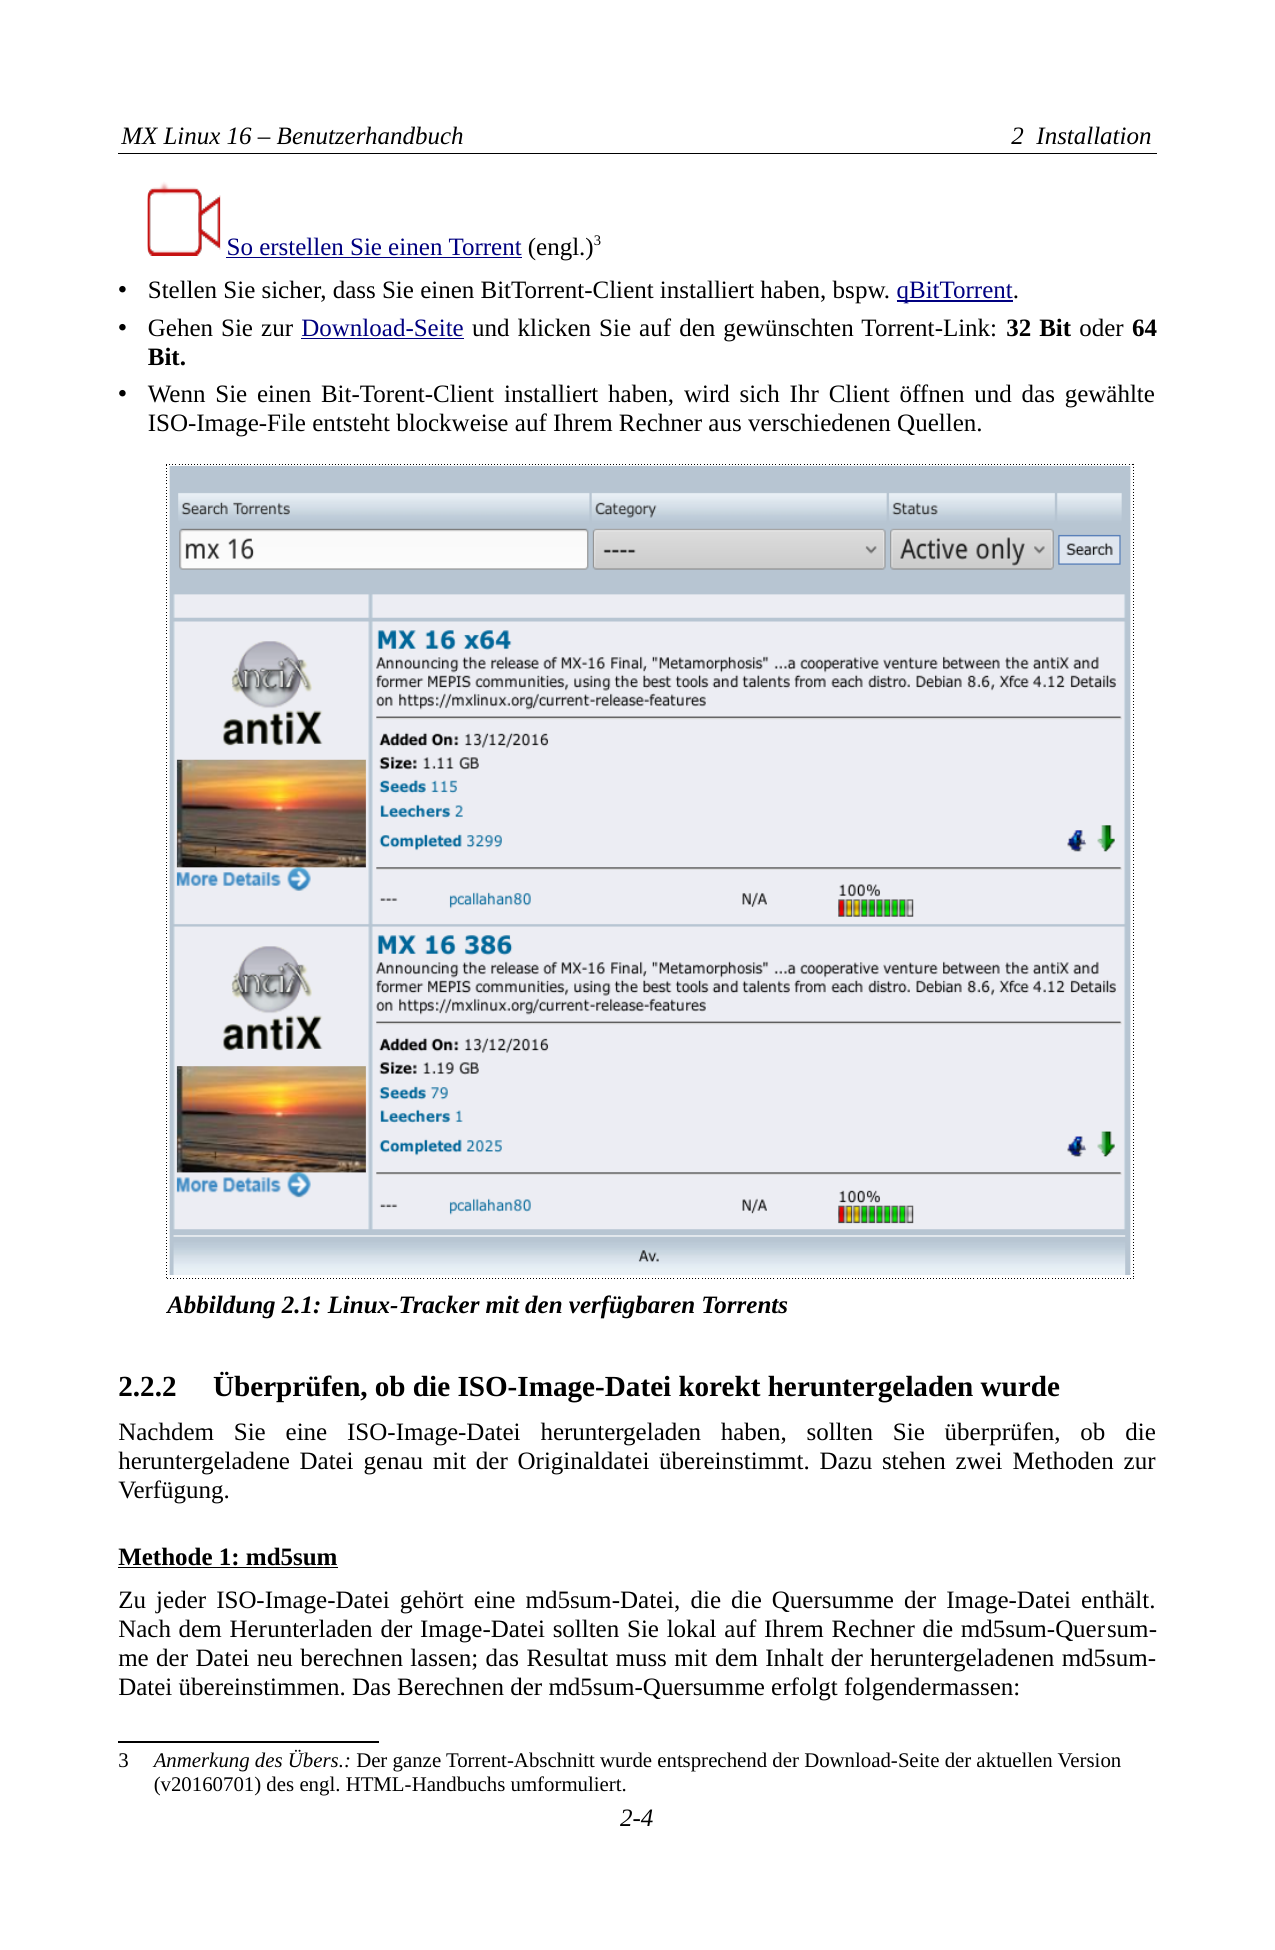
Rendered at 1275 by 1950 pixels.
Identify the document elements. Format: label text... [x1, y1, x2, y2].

text So erstellen Sie einen Torrent (engl.) [118, 171, 1157, 261]
list Stellen Sie sicher, dass Sie einen BitTorrent-Client installiert haben, bspw. qBitTorrent. [118, 275, 1157, 304]
text Abbildung 2.1: Linux-Tracker mit den verfügbaren Torrents [118, 446, 1157, 1319]
picture [147, 170, 221, 256]
text Methode 1: md5sum [118, 1542, 1157, 1571]
list Wenn Sie einen Bit-Torent-Client installiert haben, wird sich Ihr Client öffnen und das gewählte ISO-Image-File entsteht blockweise auf Ihrem Rechner aus verschiedenen Quellen. [118, 379, 1157, 437]
text Anmerkung des Übers.: Der ganze Torrent-Abschnitt wurde entsprechend der Download-Seite der aktuellen Version (v20160701) des engl. HTML-Handbuchs umformuliert. [118, 1748, 1157, 1796]
picture [169, 466, 1131, 1275]
text Zu jeder ISO-Image-Datei gehört eine md5sum-Datei, die die Quersumme der Image-Datei enthält. Nach dem Her­unterladen der Image-Datei sollten Sie lokal auf Ihrem Rechner die md5sum-Quer­sum­me der Datei neu berechnen lassen; das Resultat muss mit dem Inhalt der heruntergeladenen md5sum-Datei übereinstimmen. Das Berechnen der md5sum-Quersumme erfolgt folgendermassen: [118, 1586, 1157, 1701]
text Nachdem Sie eine ISO-Image-Datei heruntergeladen haben, sollten Sie überprüfen, ob die heruntergeladene Datei genau mit der Originaldatei übereinstimmt. Dazu stehen zwei Methoden zur Verfügung. [118, 1417, 1157, 1503]
list Gehen Sie zur Download-Seite und klicken Sie auf den gewünschten Torrent-Link: 32 Bit oder 64 Bit. [118, 313, 1157, 371]
subtitle 2.2.2 Überprüfen, ob die ISO-Image-Datei korekt heruntergeladen wurde [118, 1369, 1157, 1402]
